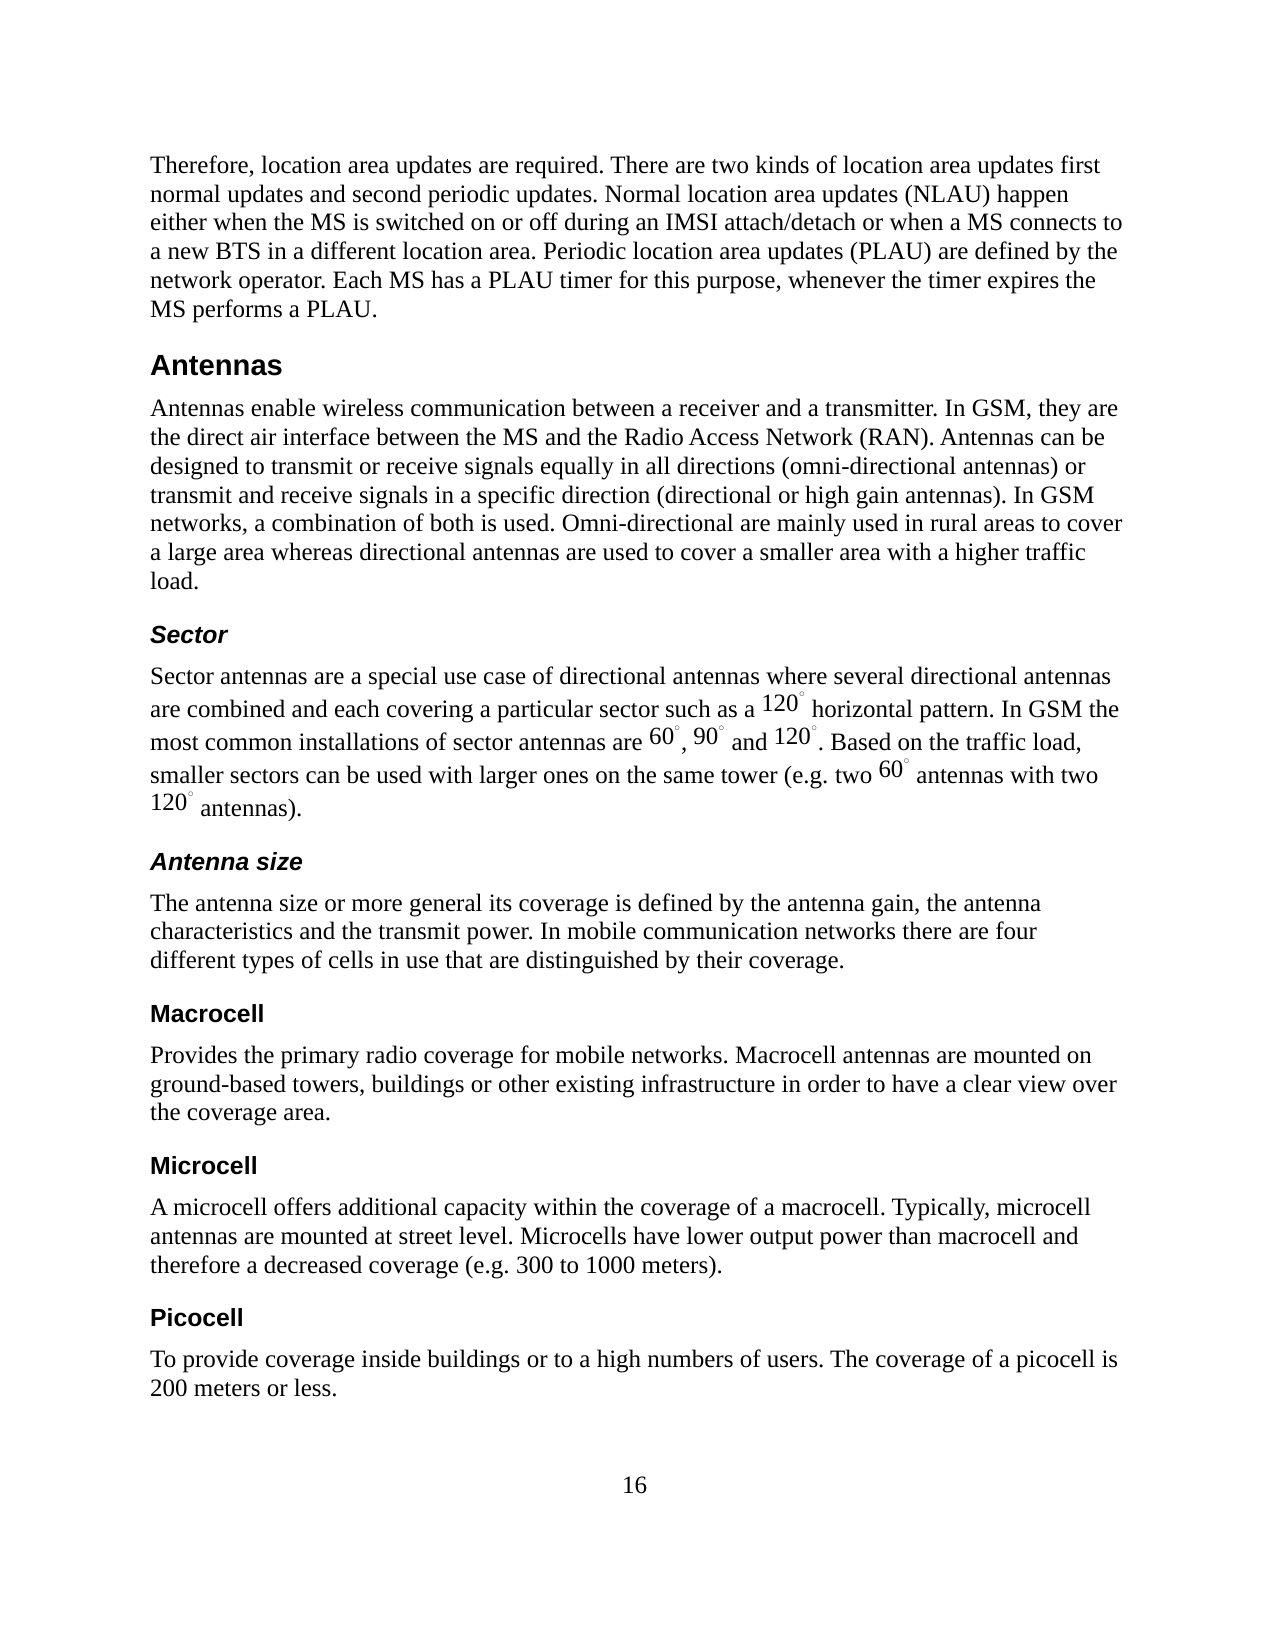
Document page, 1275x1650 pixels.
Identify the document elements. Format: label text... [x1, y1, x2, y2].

text Antennas enable wireless communication between a receiver and a transmitter. In GSM, they are the direct air interface between the MS and the Radio Access Network (RAN). Antennas can be designed to transmit or receive signals equally in all directions (omni-directional antennas) or transmit and receive signals in a specific direction (directional or high gain antennas). In GSM networks, a combination of both is used. Omni-directional are mainly used in rural areas to cover a large area whereas directional antennas are used to cover a smaller area with a higher traffic load. [150, 393, 1125, 595]
text A microcell offers additional capacity within the coverage of a macrocell. Typically, microcell antennas are mounted at street level. Microcells have lower output power than macrocell and therefore a decreased coverage (e.g. 300 to 1000 meters). [150, 1192, 1125, 1278]
subtitle Macrocell [150, 999, 1125, 1027]
text Provides the primary radio coverage for mobile networks. Macrocell antennas are mounted on ground-based towers, buildings or other existing infrastructure in order to have a clear view over the coverage area. [150, 1040, 1125, 1126]
subtitle Picocell [150, 1303, 1125, 1332]
text Therefore, location area updates are required. There are two kinds of location area updates first normal updates and second periodic updates. Normal location area updates (NLAU) happen either when the MS is switched on or off during an IMSI attach/detach or when a MS connects to a new BTS in a different location area. Periodic location area updates (PLAU) are defined by the network operator. Each MS has a PLAU timer for this purpose, whenever the timer expires the MS performs a PLAU. [150, 150, 1125, 322]
subtitle Antennas [150, 347, 1125, 381]
text The antenna size or more general its coverage is defined by the antenna gain, the antenna characteristics and the transmit power. In mobile communication networks there are four different types of cells in use that are distinguished by their coverage. [150, 888, 1125, 974]
text Sector antennas are a special use case of directional antennas where several directional antennas are combined and each covering a particular sector such as a horizontal pattern. In GSM the most common installations of sector antennas are , and . Based on the traffic load, smaller sectors can be used with larger ones on the same tower (e.g. two antennas with two antennas). [150, 661, 1125, 822]
subtitle Antenna size [150, 847, 1125, 875]
subtitle Sector [150, 620, 1125, 648]
subtitle Microcell [150, 1151, 1125, 1180]
text To provide coverage inside buildings or to a high numbers of users. The coverage of a picocell is 200 meters or less. [150, 1344, 1125, 1402]
